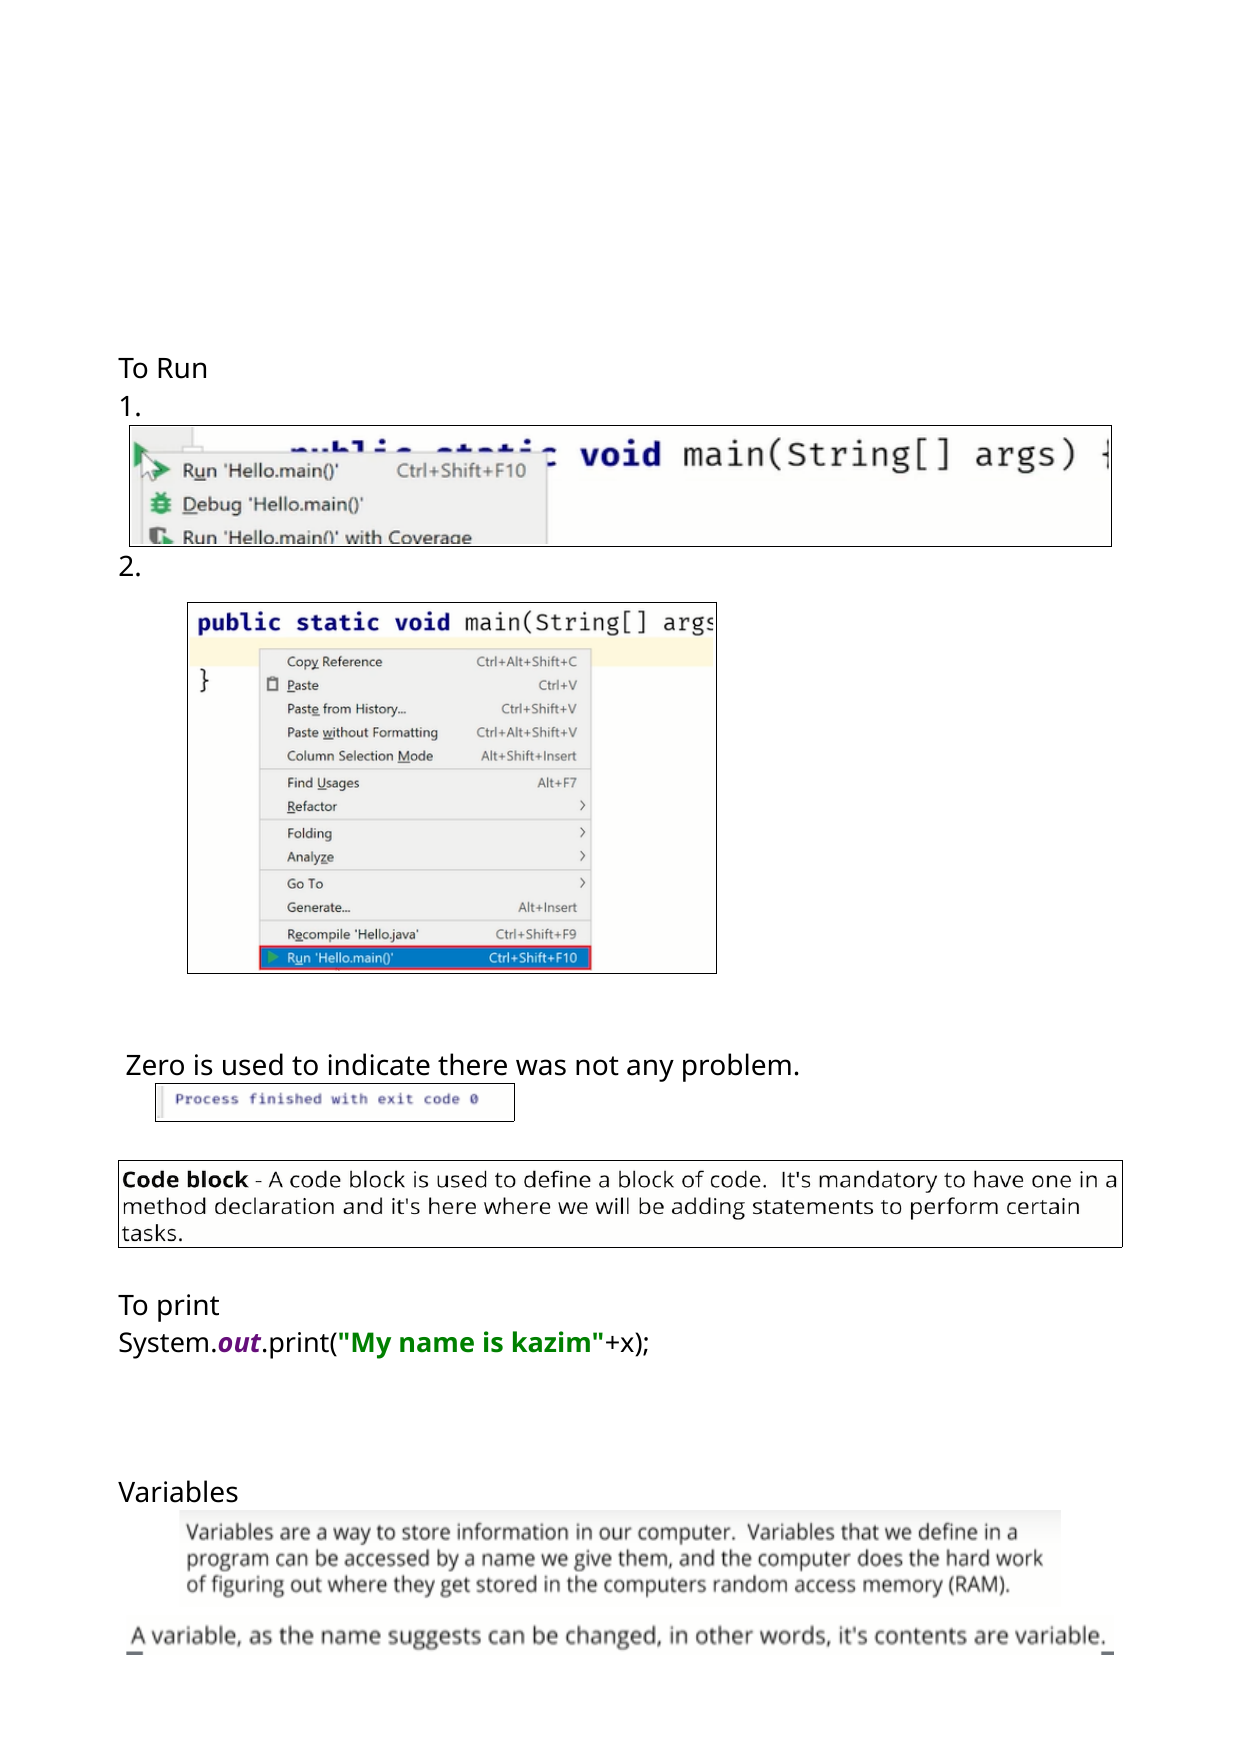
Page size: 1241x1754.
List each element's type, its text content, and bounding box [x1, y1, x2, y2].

text System.out.print("My name is kazim"+x); [118, 1323, 1122, 1397]
text 1. [118, 386, 1122, 425]
text To Run [118, 348, 1122, 386]
text Variables [118, 1472, 1122, 1511]
picture [131, 427, 1109, 544]
picture [121, 1163, 1119, 1244]
picture [157, 1086, 511, 1118]
text 2. [118, 425, 1122, 585]
picture [179, 1510, 1061, 1607]
picture [126, 1615, 1114, 1655]
picture [189, 604, 714, 971]
text To print [118, 1285, 1122, 1323]
text Zero is used to indicate there was not any problem. [118, 1045, 1122, 1083]
